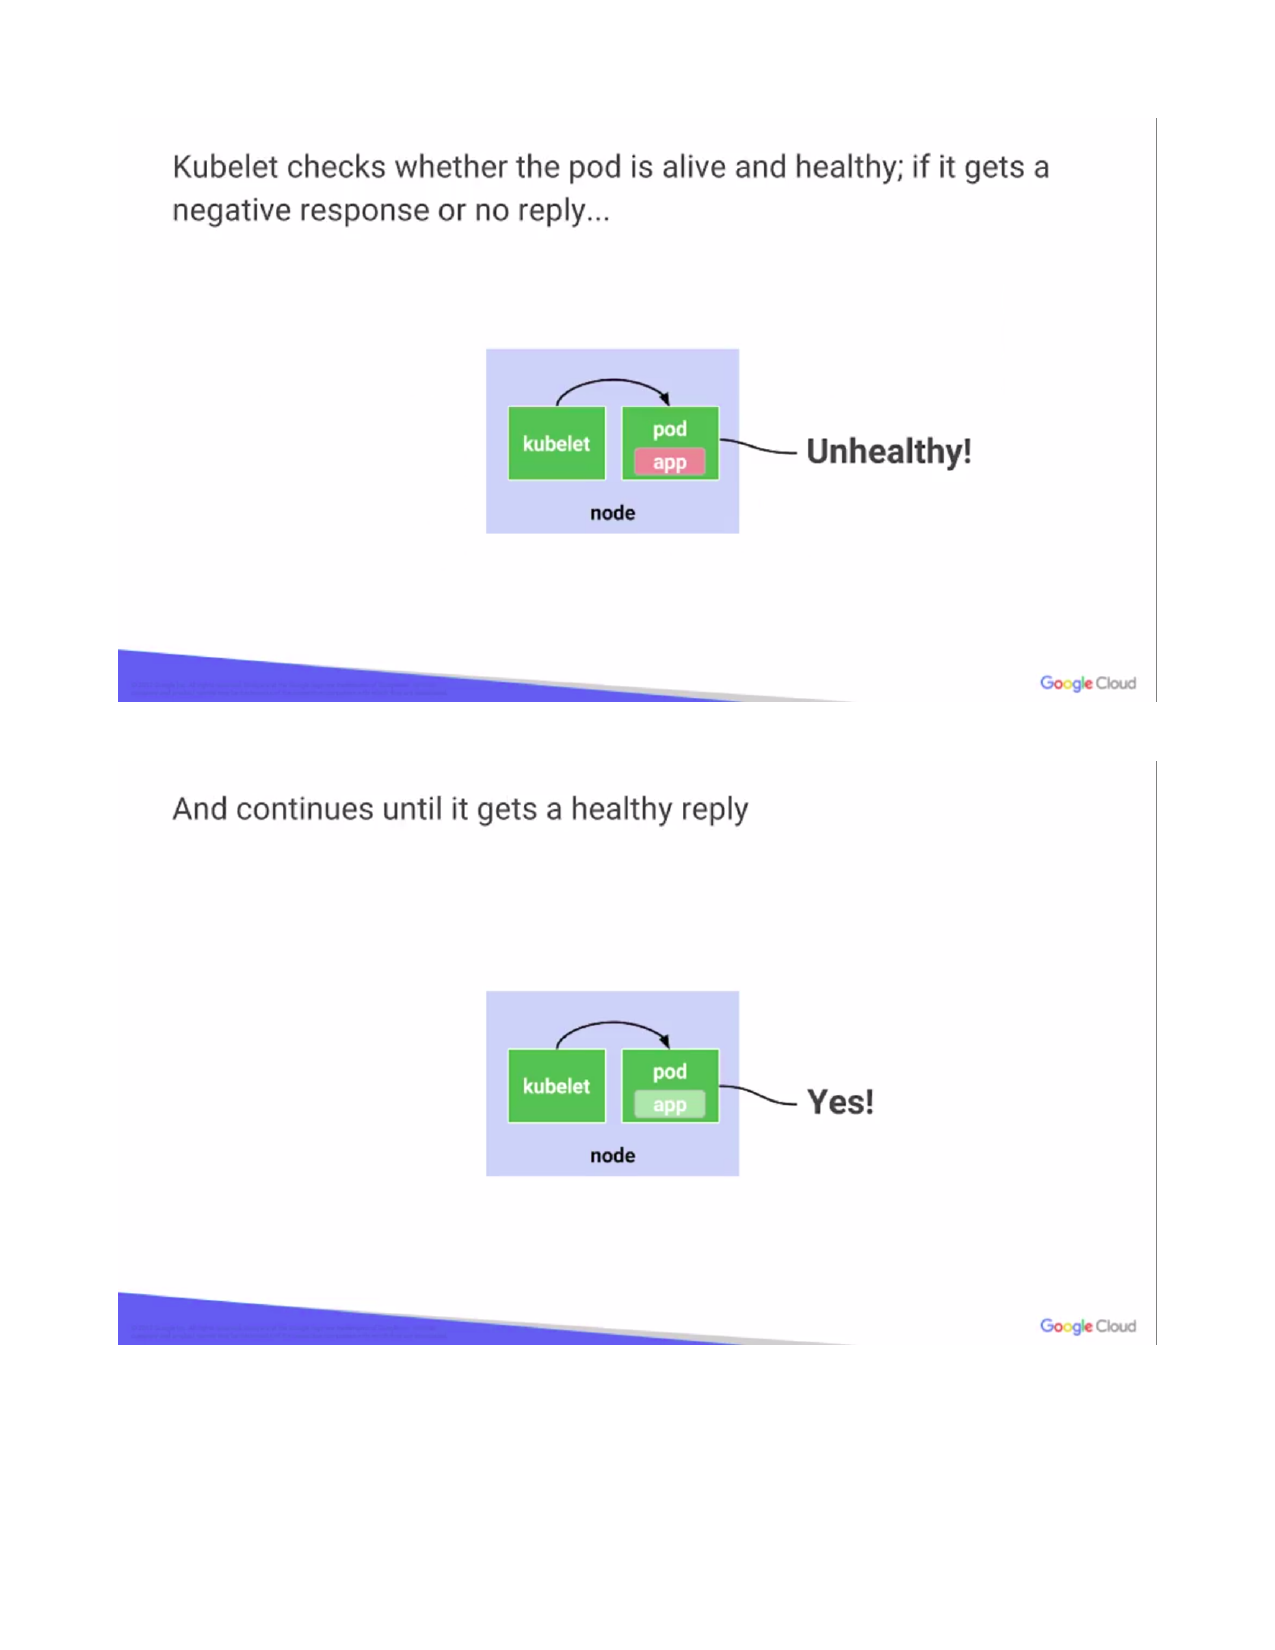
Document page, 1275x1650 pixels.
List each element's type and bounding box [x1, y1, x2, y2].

picture [118, 118, 1157, 702]
picture [118, 761, 1157, 1345]
